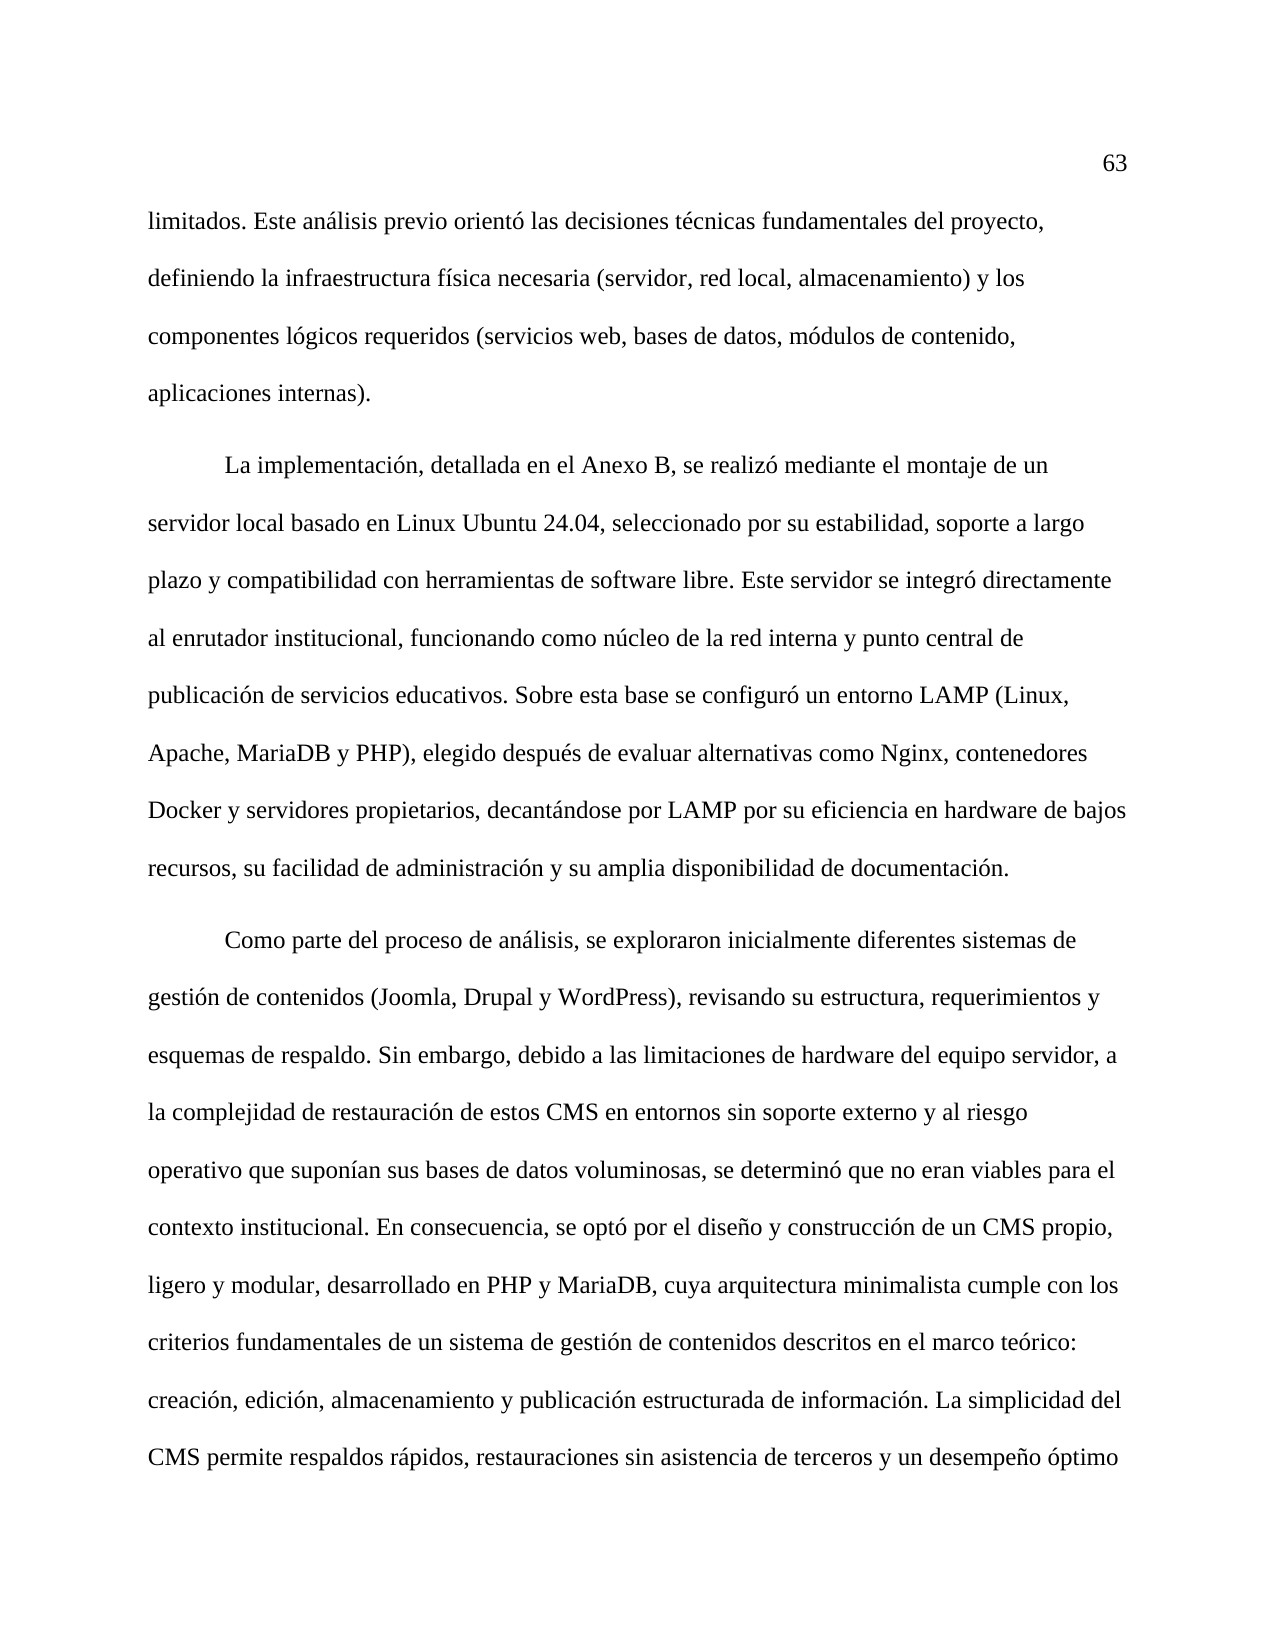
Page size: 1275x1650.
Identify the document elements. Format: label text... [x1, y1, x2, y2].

text Como parte del proceso de análisis, se exploraron inicialmente diferentes sistemas de gestión de contenidos (Joomla, Drupal y WordPress), revisando su estructura, requerimientos y esquemas de respaldo. Sin embargo, debido a las limitaciones de hardware del equipo servidor, a la complejidad de restauración de estos CMS en entornos sin soporte externo y al riesgo operativo que suponían sus bases de datos voluminosas, se determinó que no eran viables para el contexto institucional. En consecuencia, se optó por el diseño y construcción de un CMS propio, ligero y modular, desarrollado en PHP y MariaDB, cuya arquitectura minimalista cumple con los criterios fundamentales de un sistema de gestión de contenidos descritos en el marco teórico: creación, edición, almacenamiento y publicación estructurada de información. La simplicidad del CMS permite respaldos rápidos, restauraciones sin asistencia de terceros y un desempeño óptimo [148, 925, 1127, 1471]
text limitados. Este análisis previo orientó las decisiones técnicas fundamentales del proyecto, definiendo la infraestructura física necesaria (servidor, red local, almacenamiento) y los componentes lógicos requeridos (servicios web, bases de datos, módulos de contenido, aplicaciones internas). [148, 206, 1127, 407]
text La implementación, detallada en el Anexo B, se realizó mediante el montaje de un servidor local basado en Linux Ubuntu 24.04, seleccionado por su estabilidad, soporte a largo plazo y compatibilidad con herramientas de software libre. Este servidor se integró directamente al enrutador institucional, funcionando como núcleo de la red interna y punto central de publicación de servicios educativos. Sobre esta base se configuró un entorno LAMP (Linux, Apache, MariaDB y PHP), elegido después de evaluar alternativas como Nginx, contenedores Docker y servidores propietarios, decantándose por LAMP por su eficiencia en hardware de bajos recursos, su facilidad de administración y su amplia disponibilidad de documentación. [148, 450, 1127, 882]
